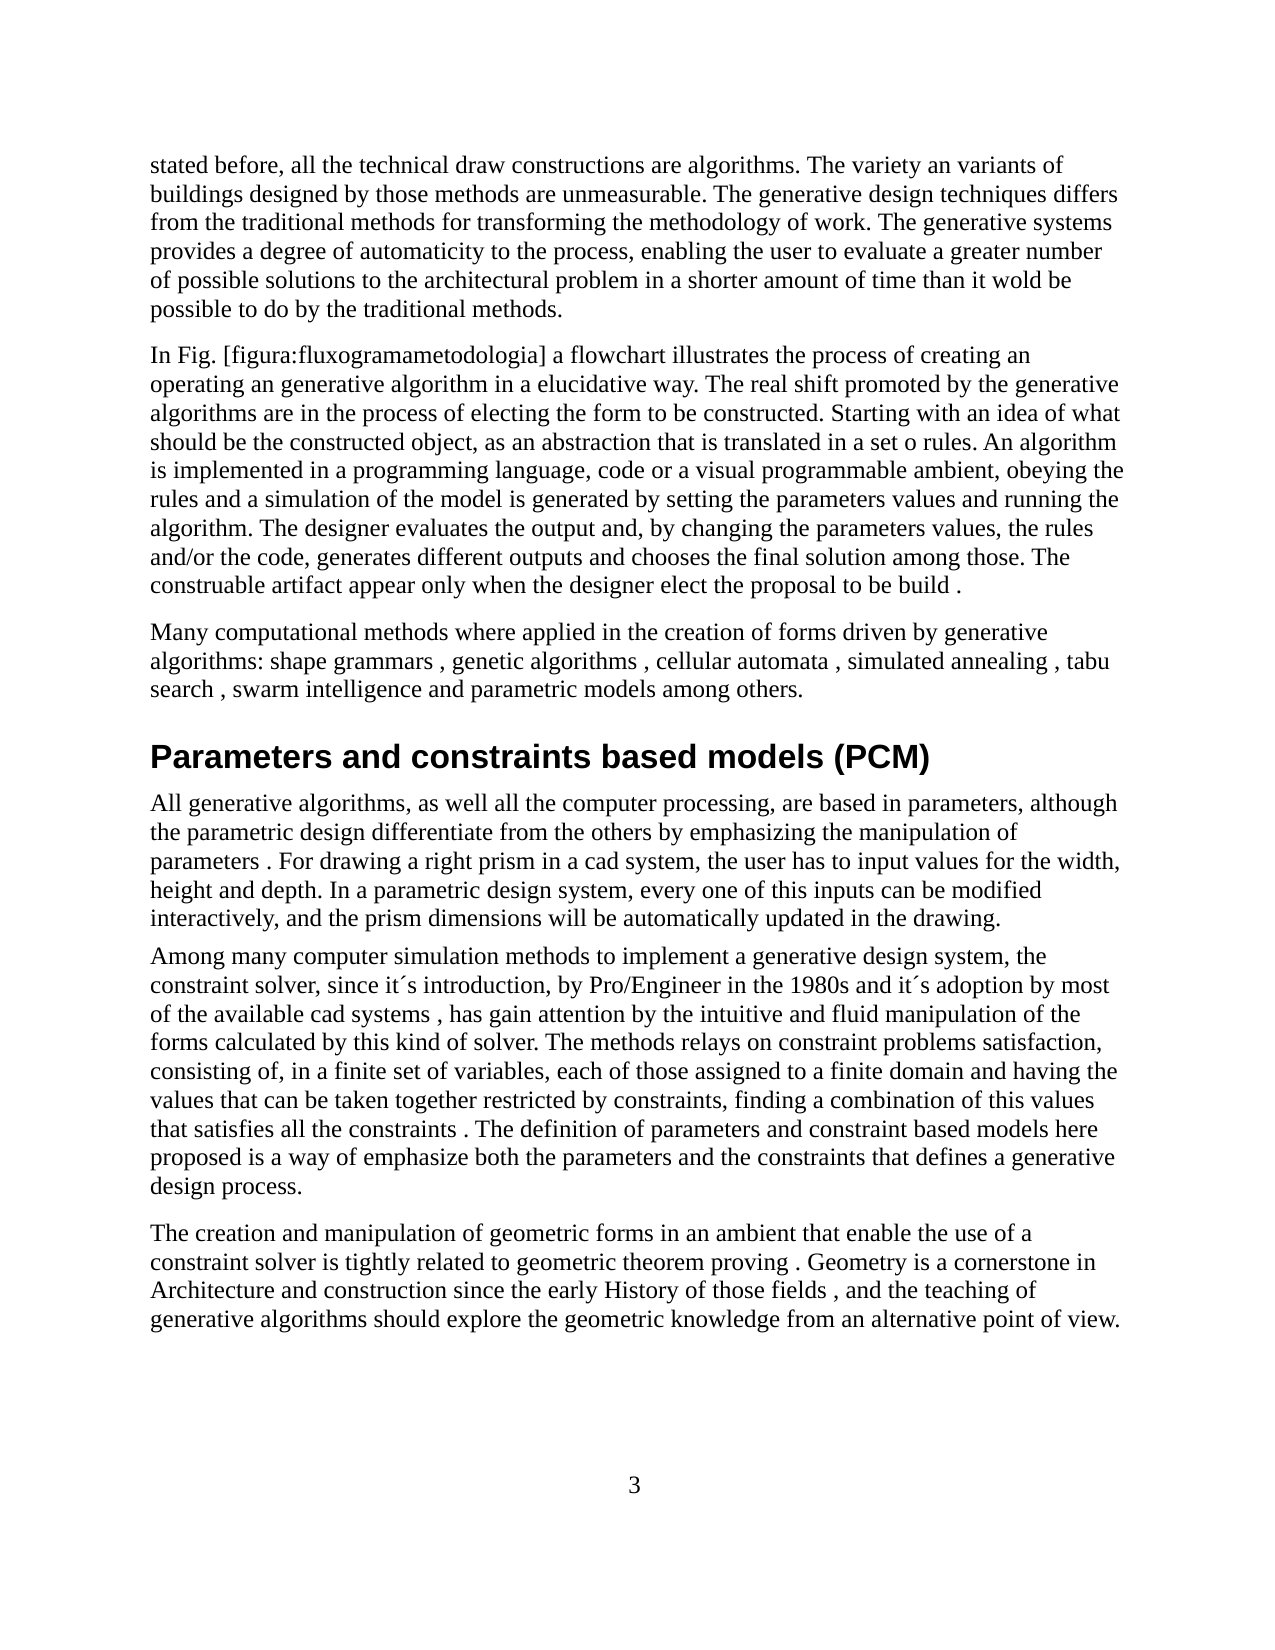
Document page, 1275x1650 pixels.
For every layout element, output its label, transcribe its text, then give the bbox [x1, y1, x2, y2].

text stated before, all the technical draw constructions are algorithms. The variety an variants of buildings designed by those methods are unmeasurable. The generative design techniques differs from the traditional methods for transforming the methodology of work. The generative systems provides a degree of automaticity to the process, enabling the user to evaluate a greater number of possible solutions to the architectural problem in a shorter amount of time than it wold be possible to do by the traditional methods. [150, 150, 1125, 322]
text All generative algorithms, as well all the computer processing, are based in parameters, although the parametric design differentiate from the others by emphasizing the manipulation of parameters . For drawing a right prism in a cad system, the user has to input values for the width, height and depth. In a parametric design system, every one of this inputs can be modified interactively, and the prism dimensions will be automatically updated in the drawing. [150, 788, 1125, 932]
text Among many computer simulation methods to implement a generative design system, the constraint solver, since it´s introduction, by Pro/Engineer in the 1980s and it´s adoption by most of the available cad systems , has gain attention by the intuitive and fluid manipulation of the forms calculated by this kind of solver. The methods relays on constraint problems satisfaction, consisting of, in a finite set of variables, each of those assigned to a finite domain and having the values that can be taken together restricted by constraints, finding a combination of this values that satisfies all the constraints . The definition of parameters and constraint based models here proposed is a way of emphasize both the parameters and the constraints that defines a generative design process. [150, 941, 1125, 1200]
text In Fig. [figura:fluxogramametodologia] a flowchart illustrates the process of creating an operating an generative algorithm in a elucidative way. The real shift promoted by the generative algorithms are in the process of electing the form to be constructed. Starting with an idea of what should be the constructed object, as an abstraction that is translated in a set o rules. An algorithm is implemented in a programming language, code or a visual programmable ambient, obeying the rules and a simulation of the model is generated by setting the parameters values and running the algorithm. The designer evaluates the output and, by changing the parameters values, the rules and/or the code, generates different outputs and chooses the final solution among those. The construable artifact appear only when the designer elect the proposal to be build . [150, 340, 1125, 599]
text Many computational methods where applied in the creation of forms driven by generative algorithms: shape grammars , genetic algorithms , cellular automata , simulated annealing , tabu search , swarm intelligence and parametric models among others. [150, 617, 1125, 703]
subtitle Parameters and constraints based models (PCM) [150, 737, 1125, 776]
text The creation and manipulation of geometric forms in an ambient that enable the use of a constraint solver is tightly related to geometric theorem proving . Geometry is a cornerstone in Architecture and construction since the early History of those fields , and the teaching of generative algorithms should explore the geometric knowledge from an alternative point of view. [150, 1218, 1125, 1333]
